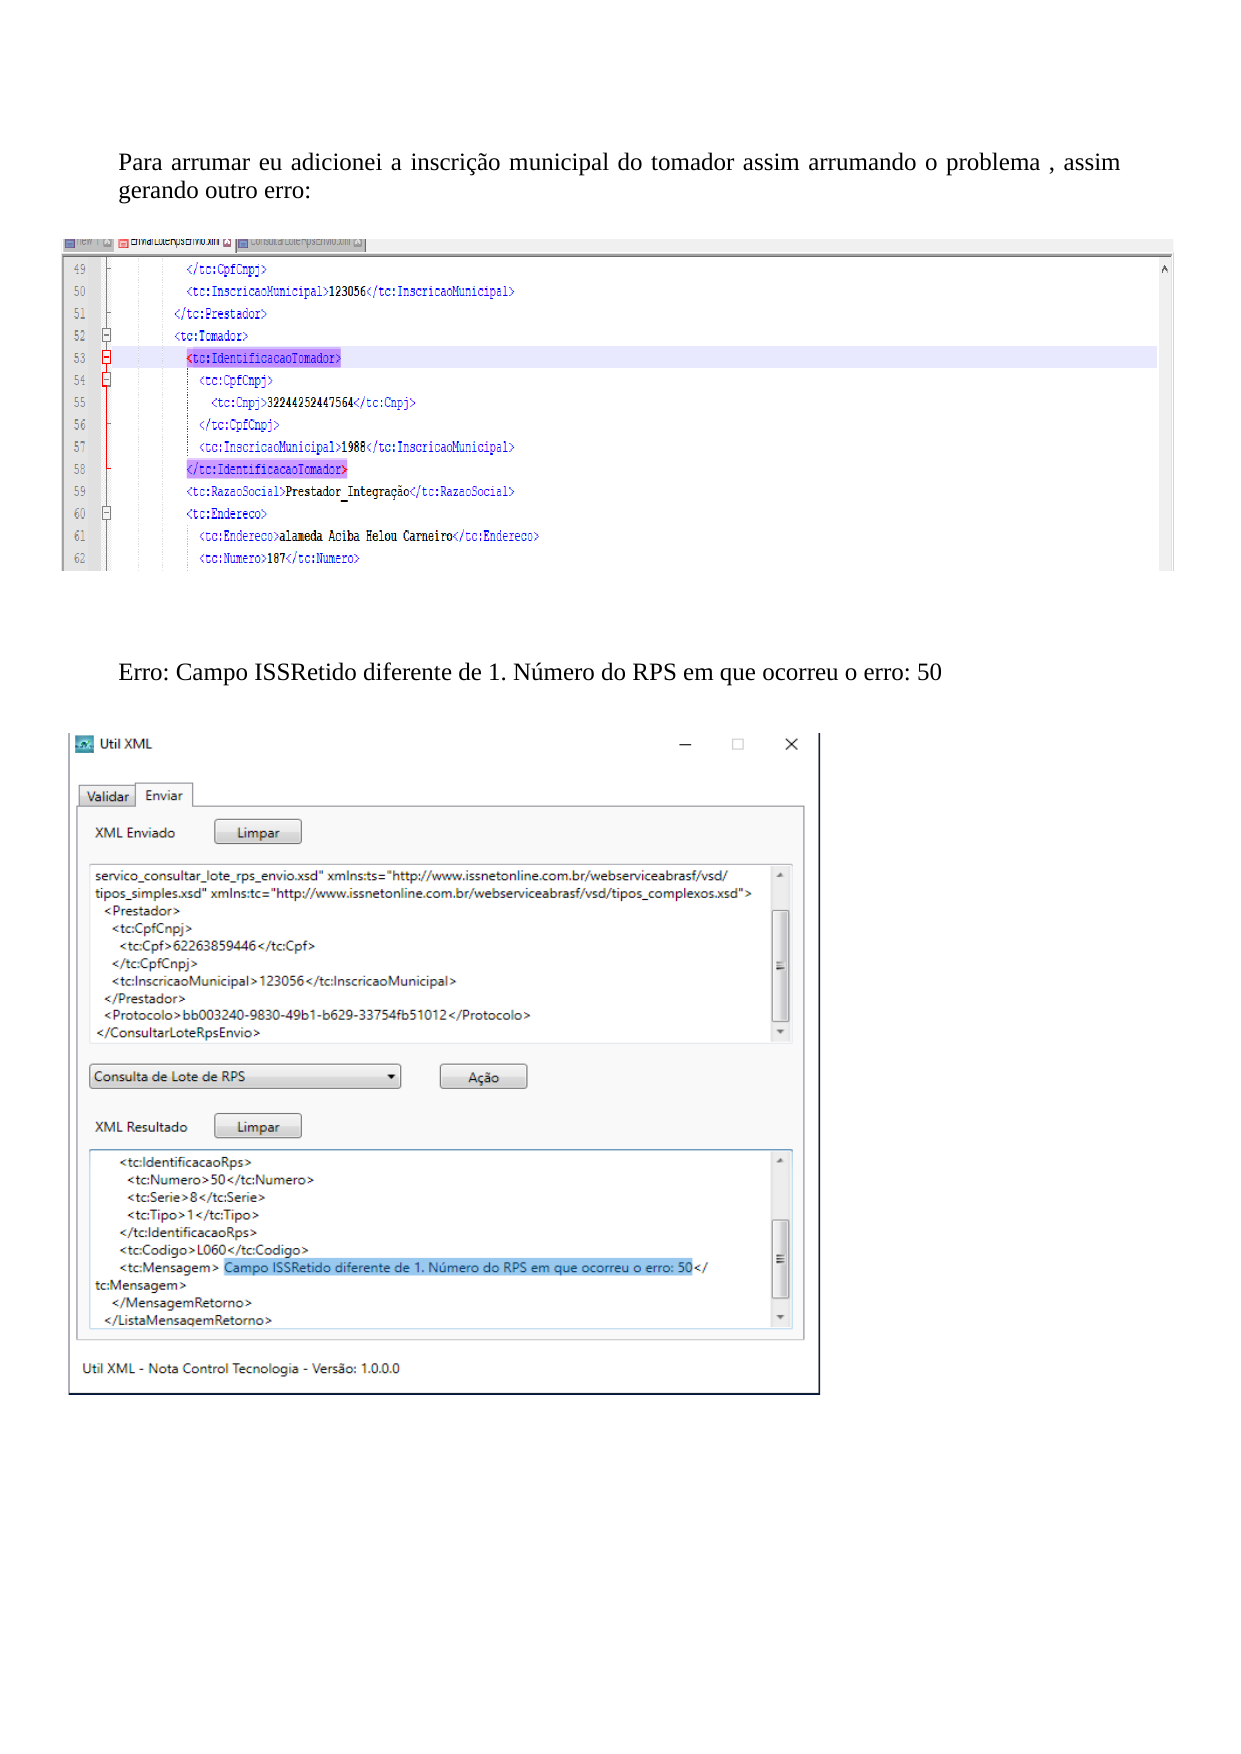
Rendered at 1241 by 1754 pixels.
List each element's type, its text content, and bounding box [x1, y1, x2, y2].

picture [60, 239, 1174, 441]
text Erro: Campo ISSRetido diferente de 1. Número do RPS em que ocorreu o erro: 50 [118, 657, 1122, 686]
picture [68, 733, 821, 1395]
text Para arrumar eu adicionei a inscrição municipal do tomador assim arrumando o problema , assim gerando outro erro: [118, 147, 1122, 204]
